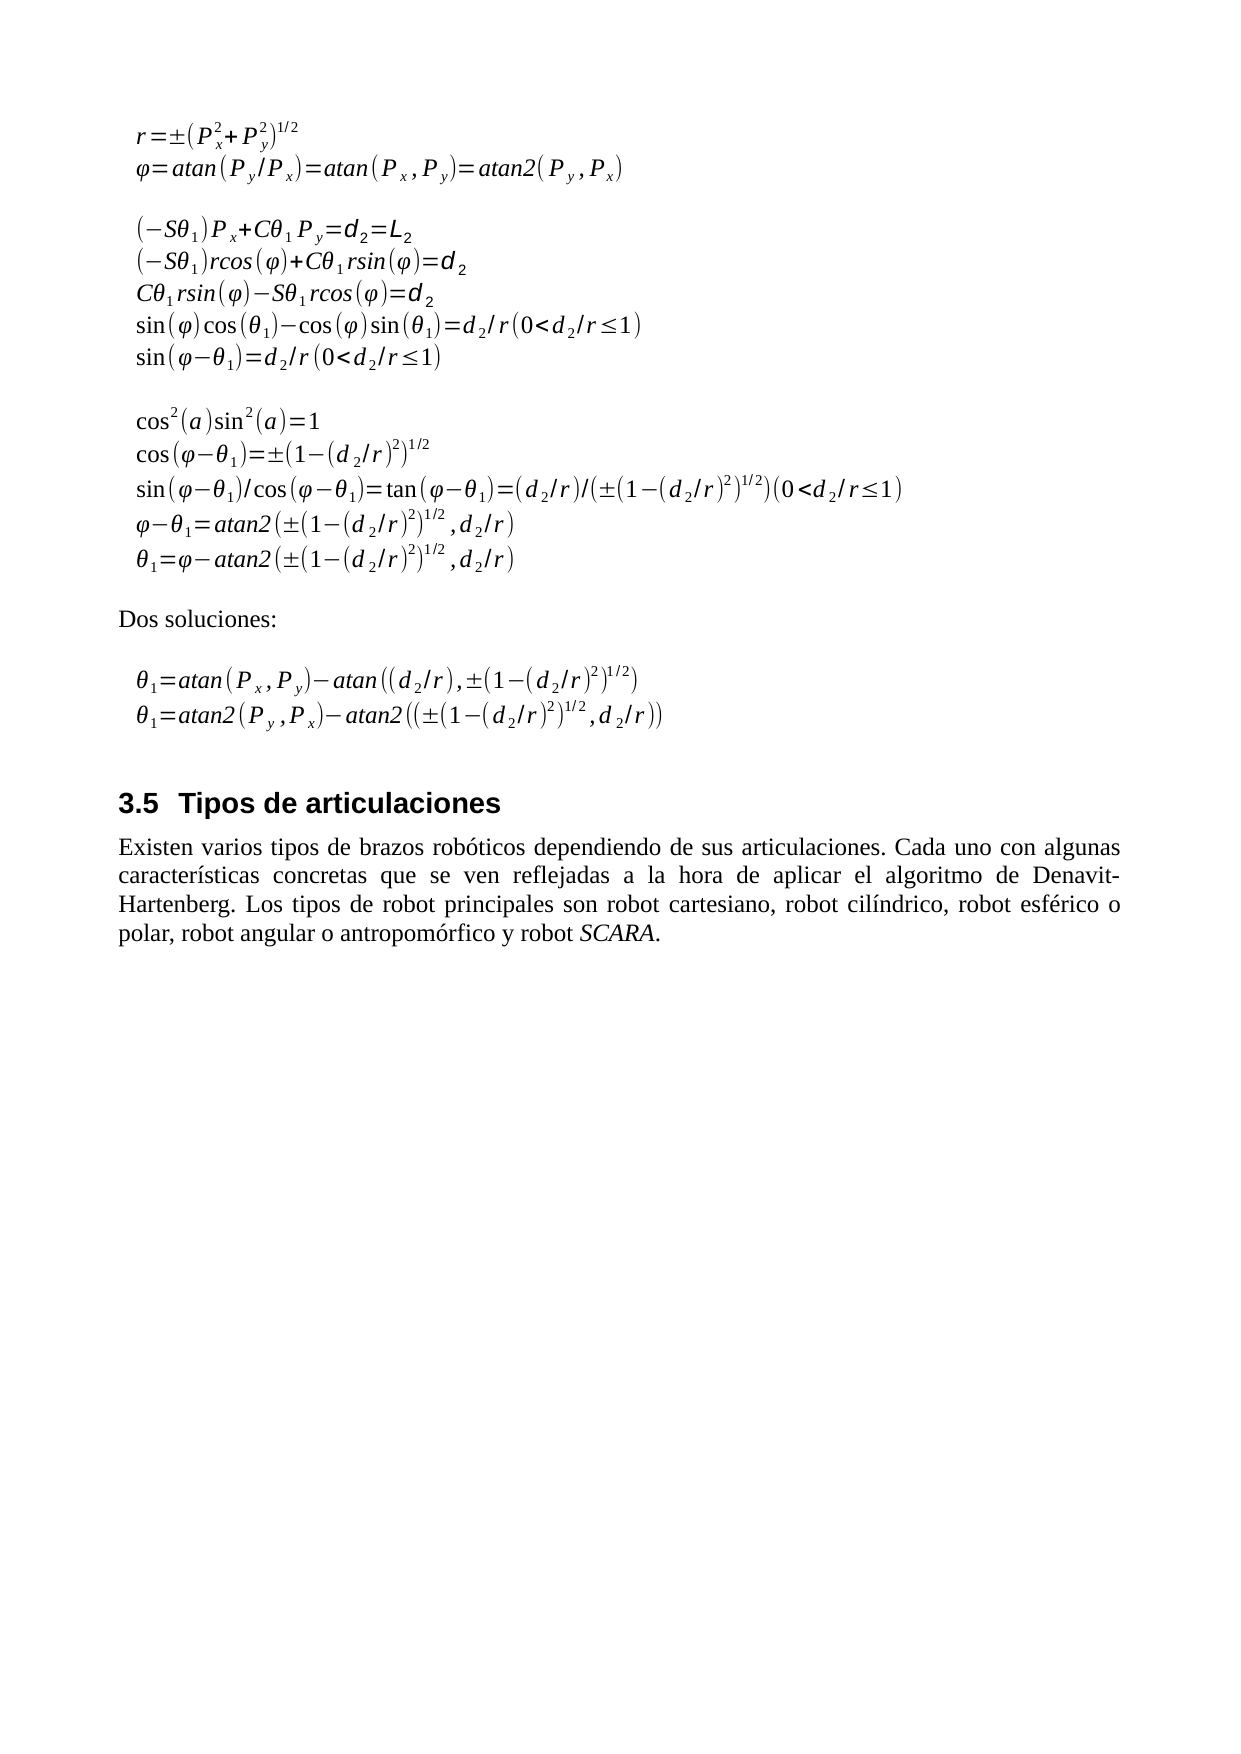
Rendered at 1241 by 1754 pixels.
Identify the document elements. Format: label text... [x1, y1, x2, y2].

text Dos soluciones: [118, 604, 1122, 633]
subtitle Tipos de articulaciones [118, 786, 1122, 819]
text Existen varios tipos de brazos robóticos dependiendo de sus articulaciones. Cada uno con algunas características concretas que se ven reflejadas a la hora de aplicar el algoritmo de Denavit-Hartenberg. Los tipos de robot principales son robot cartesiano, robot cilíndrico, robot esférico o polar, robot angular o antropomórfico y robot SCARA. [118, 832, 1122, 947]
